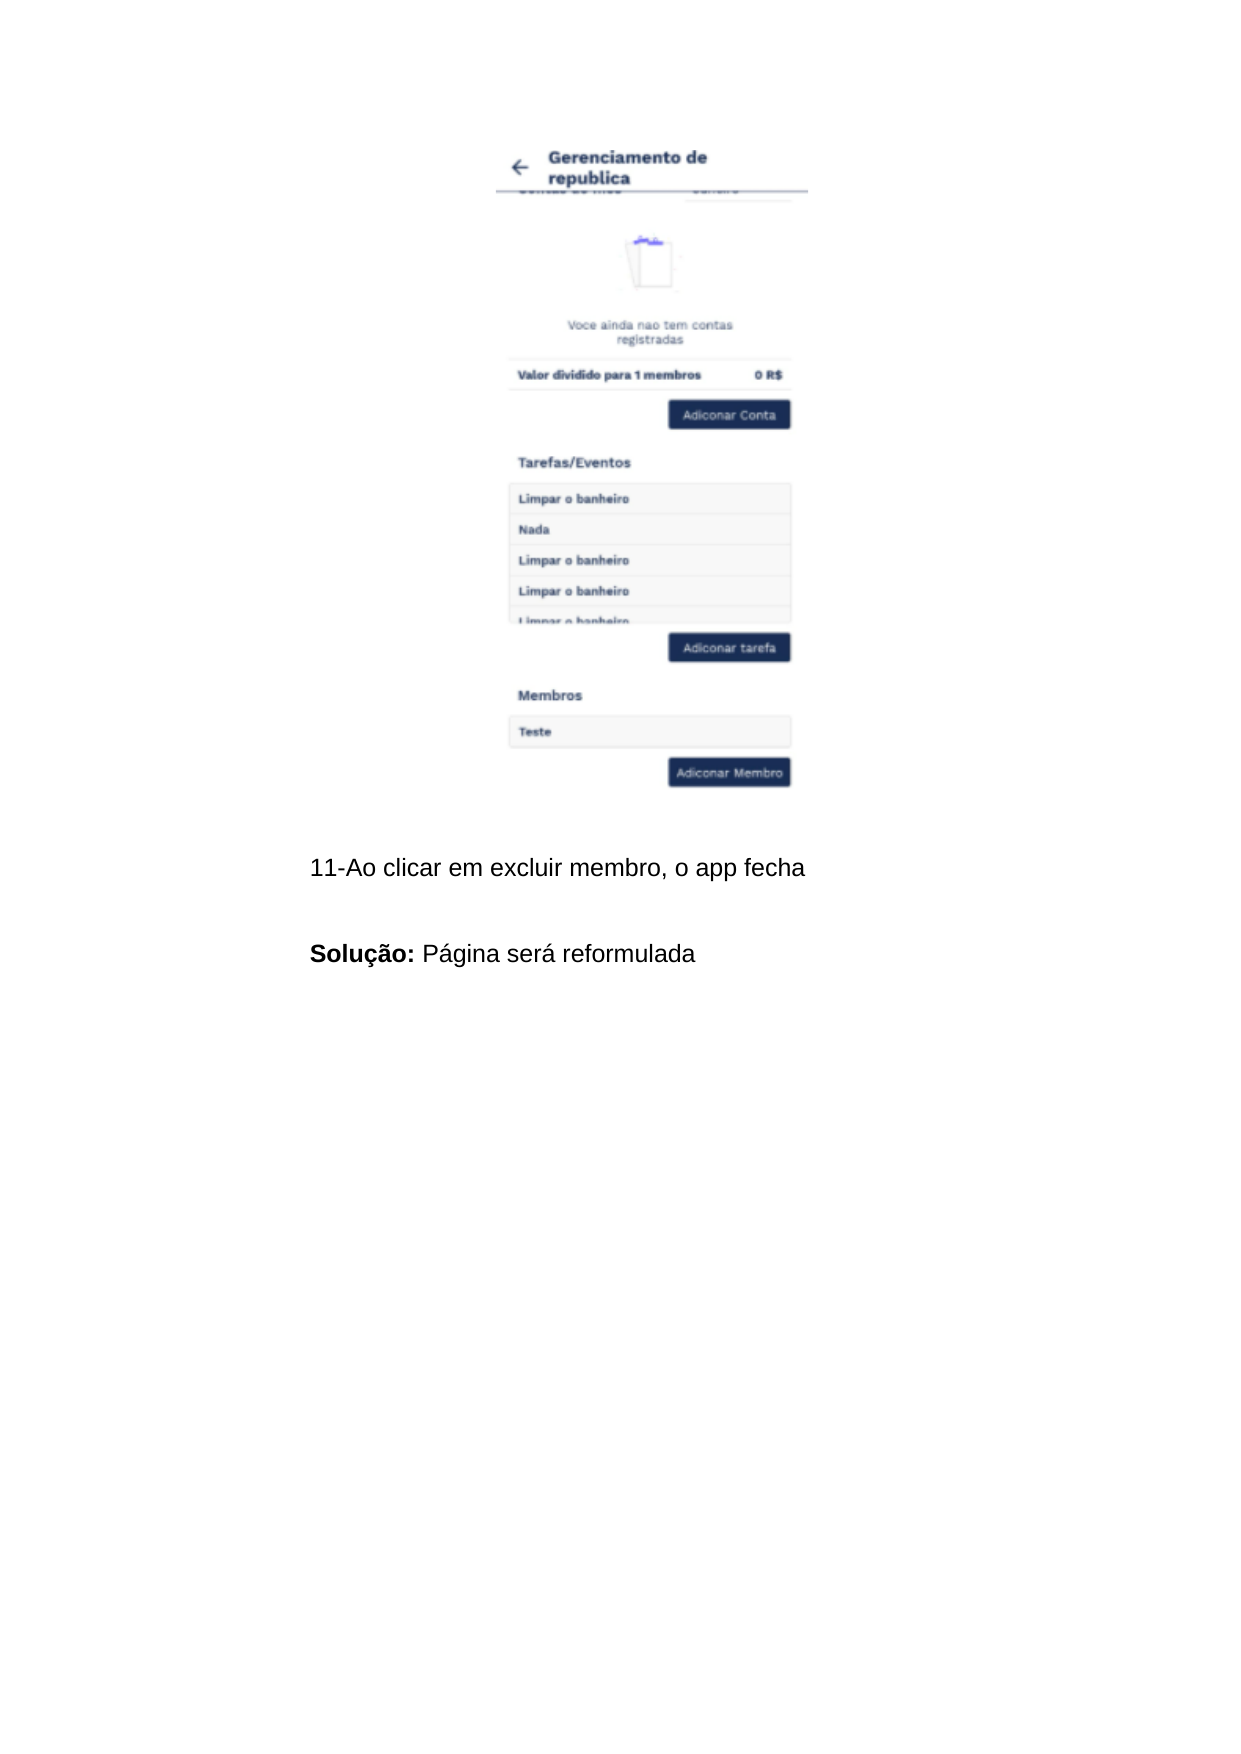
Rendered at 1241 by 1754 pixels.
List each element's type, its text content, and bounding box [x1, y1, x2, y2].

text Solução: Página será reformulada [233, 939, 1090, 968]
picture [495, 150, 809, 796]
text 11-Ao clicar em excluir membro, o app fecha [233, 853, 1090, 882]
